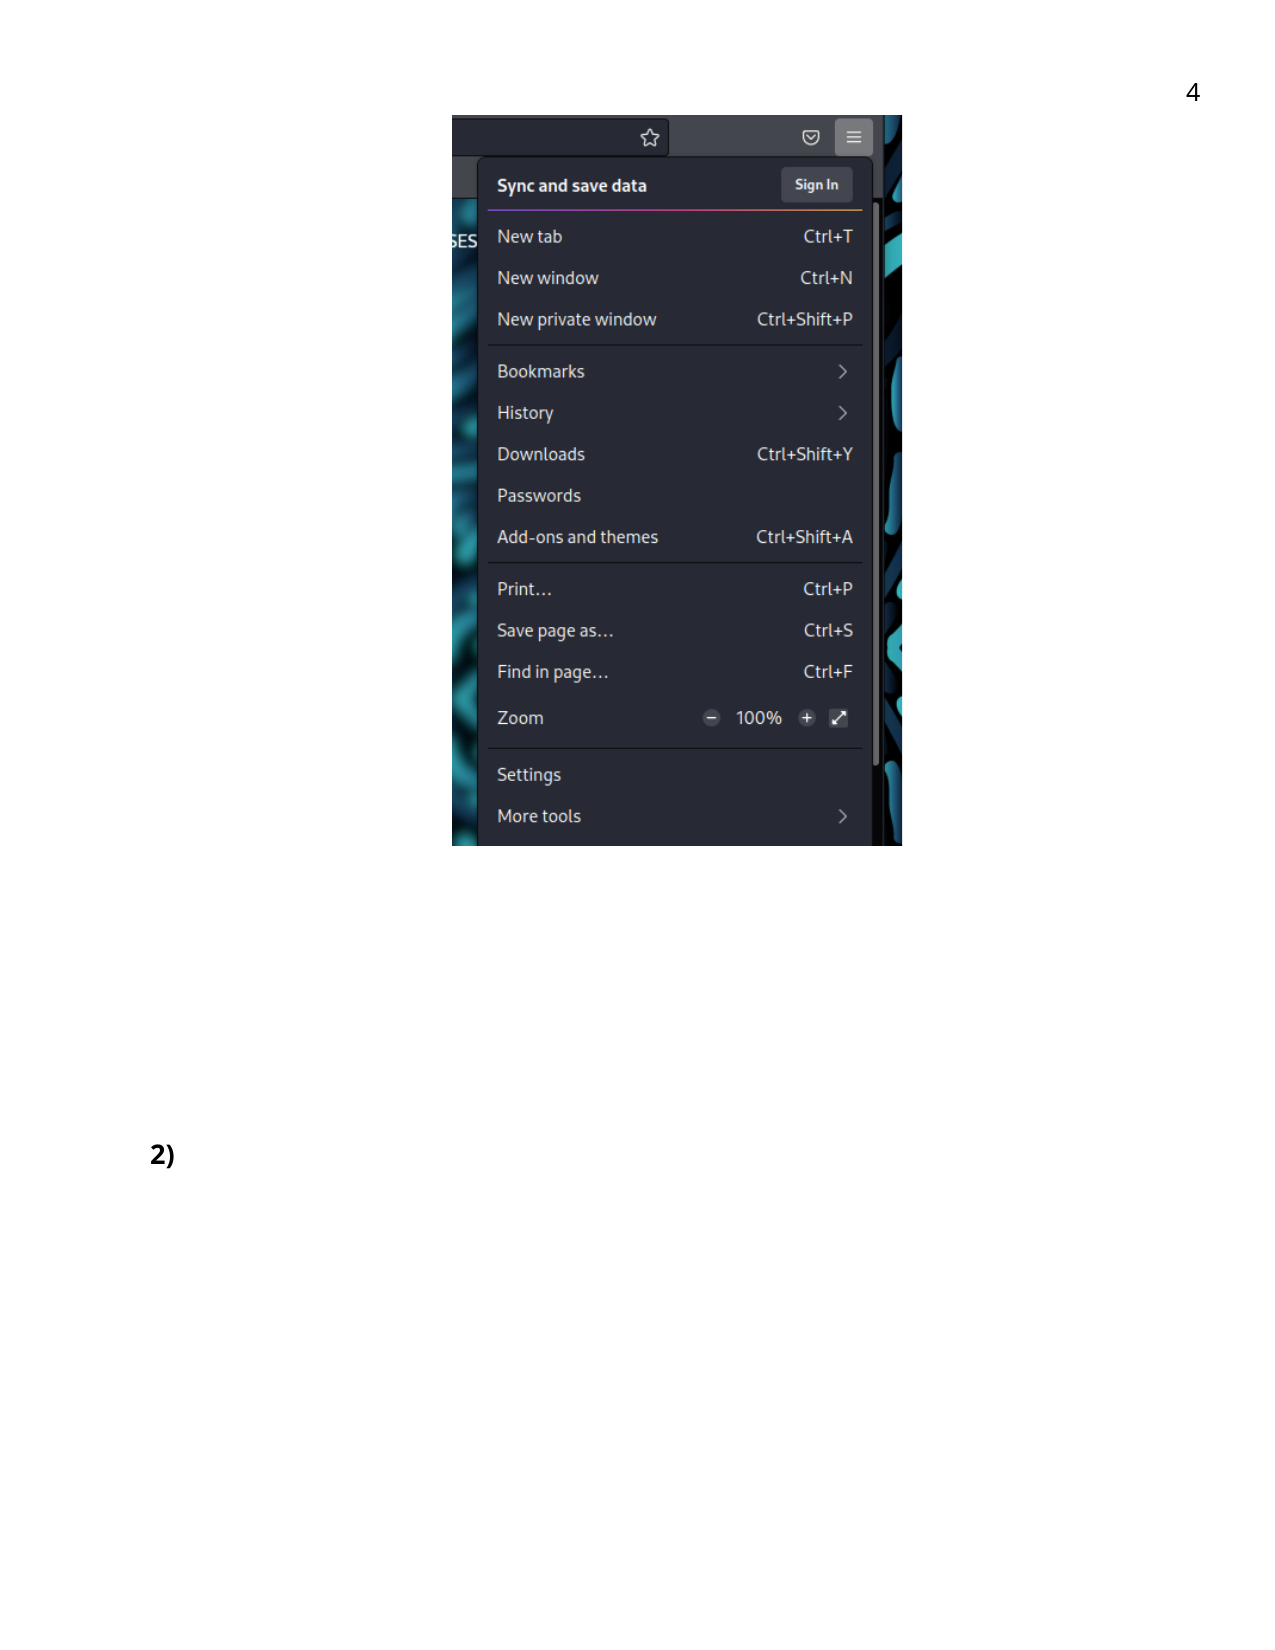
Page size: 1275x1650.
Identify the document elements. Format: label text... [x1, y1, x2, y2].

text 2) [150, 1135, 1200, 1172]
picture [452, 115, 903, 846]
